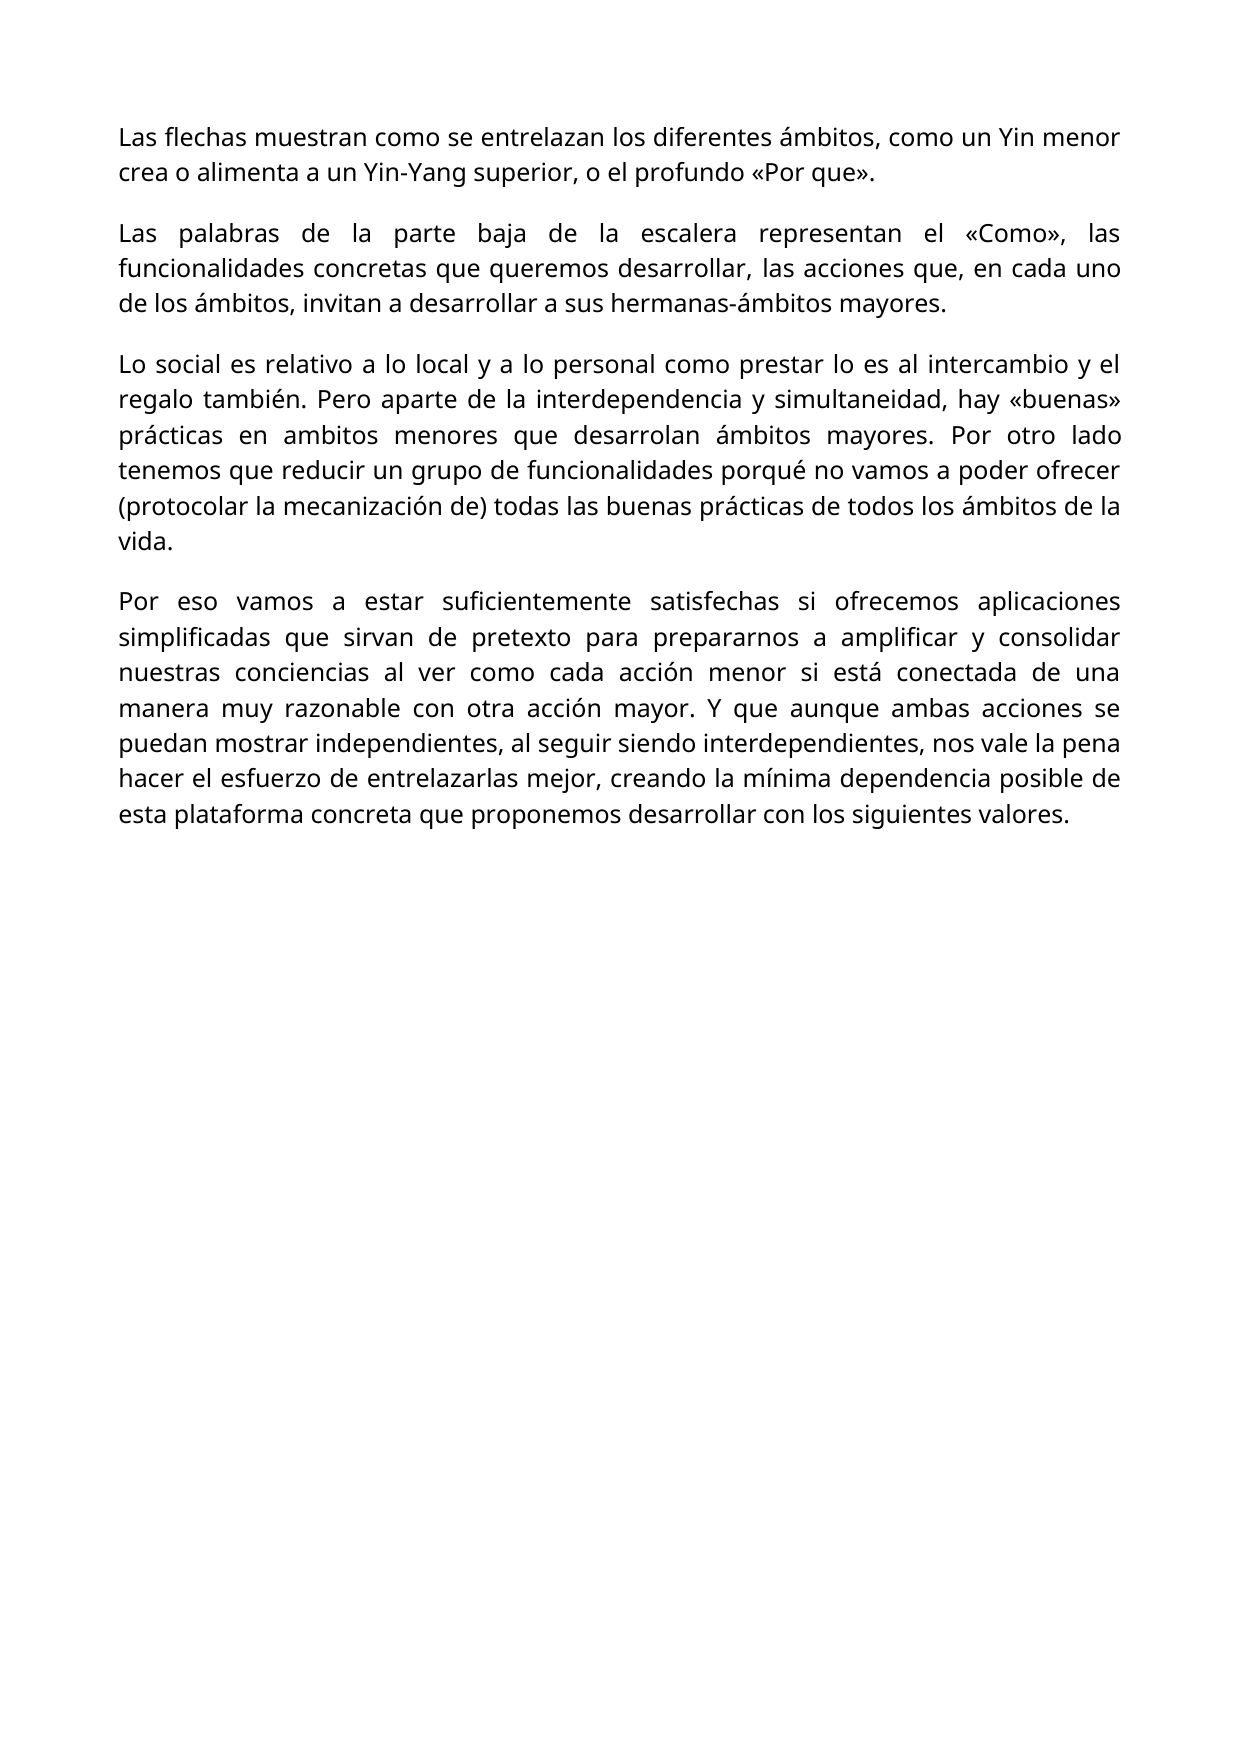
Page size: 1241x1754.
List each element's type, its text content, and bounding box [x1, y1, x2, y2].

text Por eso vamos a estar suficientemente satisfechas si ofrecemos aplicaciones simplificadas que sirvan de pretexto para prepararnos a amplificar y consolidar nuestras conciencias al ver como cada acción menor si está conectada de una manera muy razonable con otra acción mayor. Y que aunque ambas acciones se puedan mostrar independientes, al seguir siendo interdependientes, nos vale la pena hacer el esfuerzo de entrelazarlas mejor, creando la mínima dependencia posible de esta plataforma concreta que proponemos desarrollar con los siguientes valores. [118, 583, 1122, 831]
text Las palabras de la parte baja de la escalera representan el «Como», las funcionalidades concretas que queremos desarrollar, las acciones que, en cada uno de los ámbitos, invitan a desarrollar a sus hermanas-ámbitos mayores. [118, 214, 1122, 320]
text Lo social es relativo a lo local y a lo personal como prestar lo es al intercambio y el regalo también. Pero aparte de la interdependencia y simultaneidad, hay «buenas» prácticas en ambitos menores que desarrolan ámbitos mayores. Por otro lado tenemos que reducir un grupo de funcionalidades porqué no vamos a poder ofrecer (protocolar la mecanización de) todas las buenas prácticas de todos los ámbitos de la vida. [118, 345, 1122, 558]
text Las flechas muestran como se entrelazan los diferentes ámbitos, como un Yin menor crea o alimenta a un Yin-Yang superior, o el profundo «Por que». [118, 118, 1122, 189]
